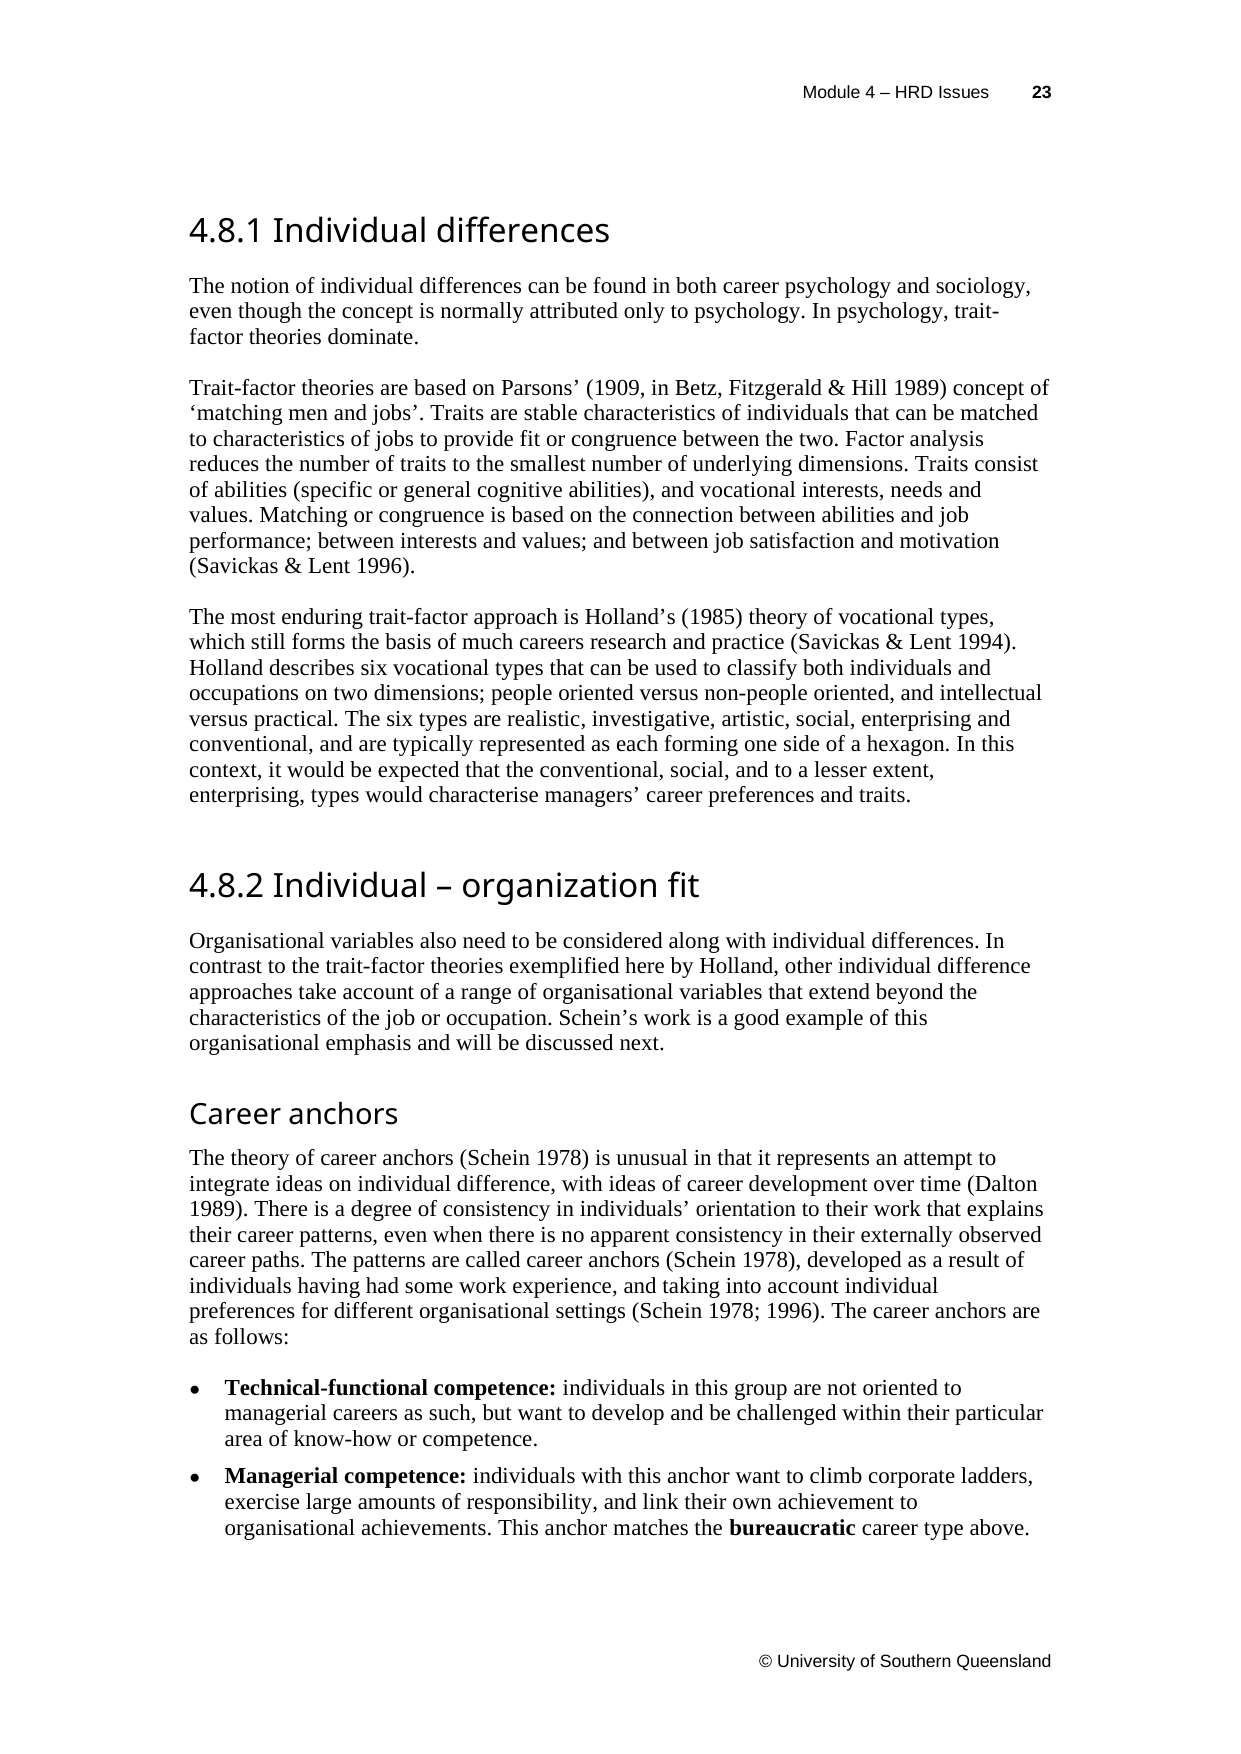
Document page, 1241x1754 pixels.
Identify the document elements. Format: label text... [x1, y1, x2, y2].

text Organisational variables also need to be considered along with individual differences. In contrast to the trait-factor theories exemplified here by Holland, other individual difference approaches take account of a range of organisational variables that extend beyond the characteristics of the job or occupation. Schein’s work is a good example of this organisational emphasis and will be discussed next. [189, 928, 1051, 1056]
text The theory of career anchors (Schein 1978) is unusual in that it represents an attempt to integrate ideas on individual difference, with ideas of career development over time (Dalton 1989). There is a degree of consistency in individuals’ orientation to their work that explains their career patterns, even when there is no apparent consistency in their externally observed career paths. The patterns are called career anchors (Schein 1978), developed as a result of individuals having had some work experience, and taking into account individual preferences for different organisational settings (Schein 1978; 1996). The career anchors are as follows: [189, 1145, 1051, 1349]
subtitle Individual – organization fit [189, 862, 1051, 907]
text Trait-factor theories are based on Parsons’ (1909, in Betz, Fitzgerald & Hill 1989) concept of ‘matching men and jobs’. Traits are stable characteristics of individuals that can be matched to characteristics of jobs to provide fit or congruence between the two. Factor analysis reduces the number of traits to the smallest number of underlying dimensions. Traits consist of abilities (specific or general cognitive abilities), and vocational interests, needs and values. Matching or congruence is based on the connection between abilities and job performance; between interests and values; and between job satisfaction and motivation (Savickas & Lent 1996). [189, 374, 1051, 578]
list Managerial competence: individuals with this anchor want to climb corporate ladders, exercise large amounts of responsibility, and link their own achievement to organisational achievements. This anchor matches the bureaucratic career type above. [189, 1463, 1051, 1540]
text The notion of individual differences can be found in both career psychology and sociology, even though the concept is normally attributed only to psychology. In psychology, trait-factor theories dominate. [189, 273, 1051, 349]
text The most enduring trait-factor approach is Holland’s (1985) theory of vocational types, which still forms the basis of much careers research and practice (Savickas & Lent 1994). Holland describes six vocational types that can be used to classify both individuals and occupations on two dimensions; people oriented versus non-people oriented, and intellectual versus practical. The six types are realistic, investigative, artistic, social, enterprising and conventional, and are typically represented as each forming one side of a hexagon. In this context, it would be expected that the conventional, social, and to a lesser extent, enterprising, types would characterise managers’ career preferences and traits. [189, 603, 1051, 808]
subtitle Individual differences [189, 207, 1051, 252]
list Technical-functional competence: individuals in this group are not oriented to managerial careers as such, but want to develop and be challenged within their particular area of know-how or competence. [189, 1374, 1051, 1451]
text Career anchors [189, 1093, 1051, 1133]
